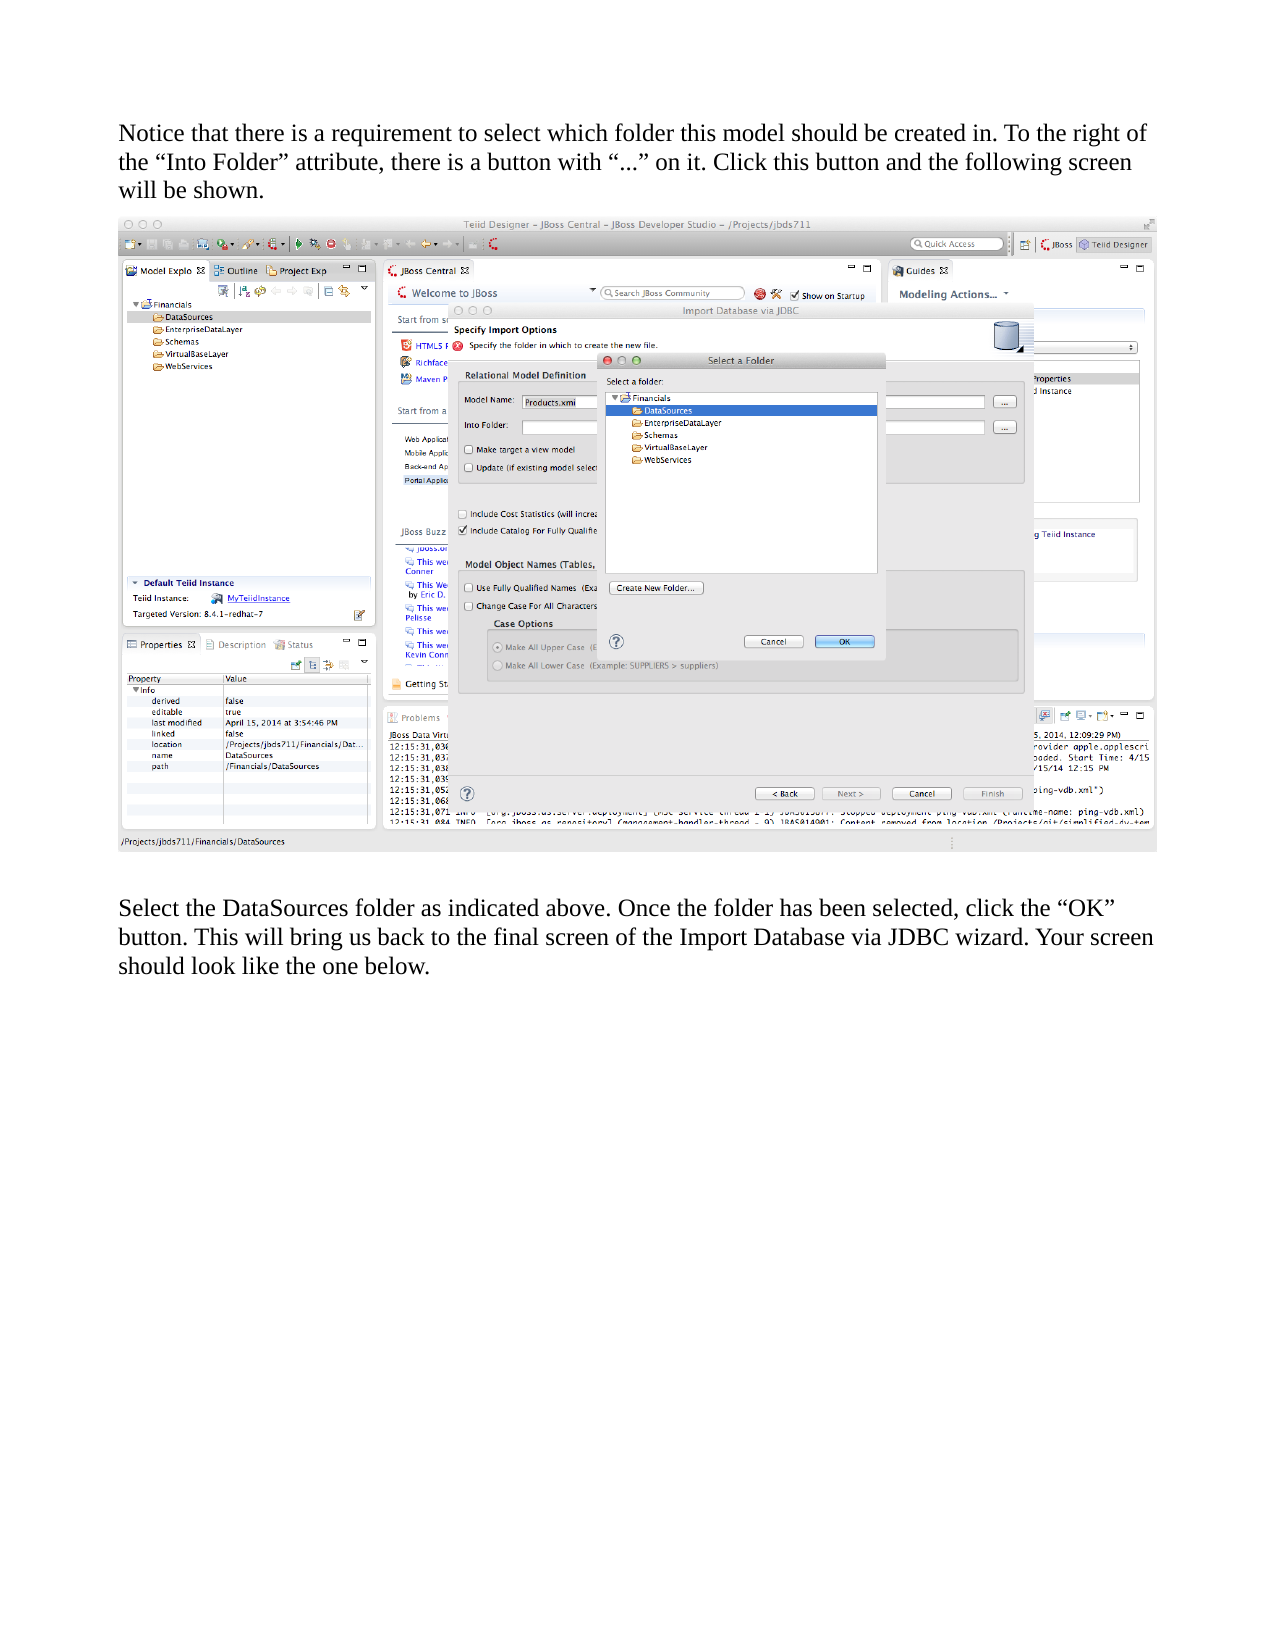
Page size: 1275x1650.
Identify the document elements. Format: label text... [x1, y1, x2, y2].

text Select the DataSources folder as indicated above. Once the folder has been selected, click the “OK” button. This will bring us back to the final screen of the Import Database via JDBC wizard. Your screen should look like the one below. [118, 893, 1157, 979]
picture [118, 216, 1157, 852]
text Notice that there is a requirement to select which folder this model should be created in. To the right of the “Into Folder” attribute, there is a button with “...” on it. Click this button and the following screen will be shown. [118, 118, 1157, 204]
